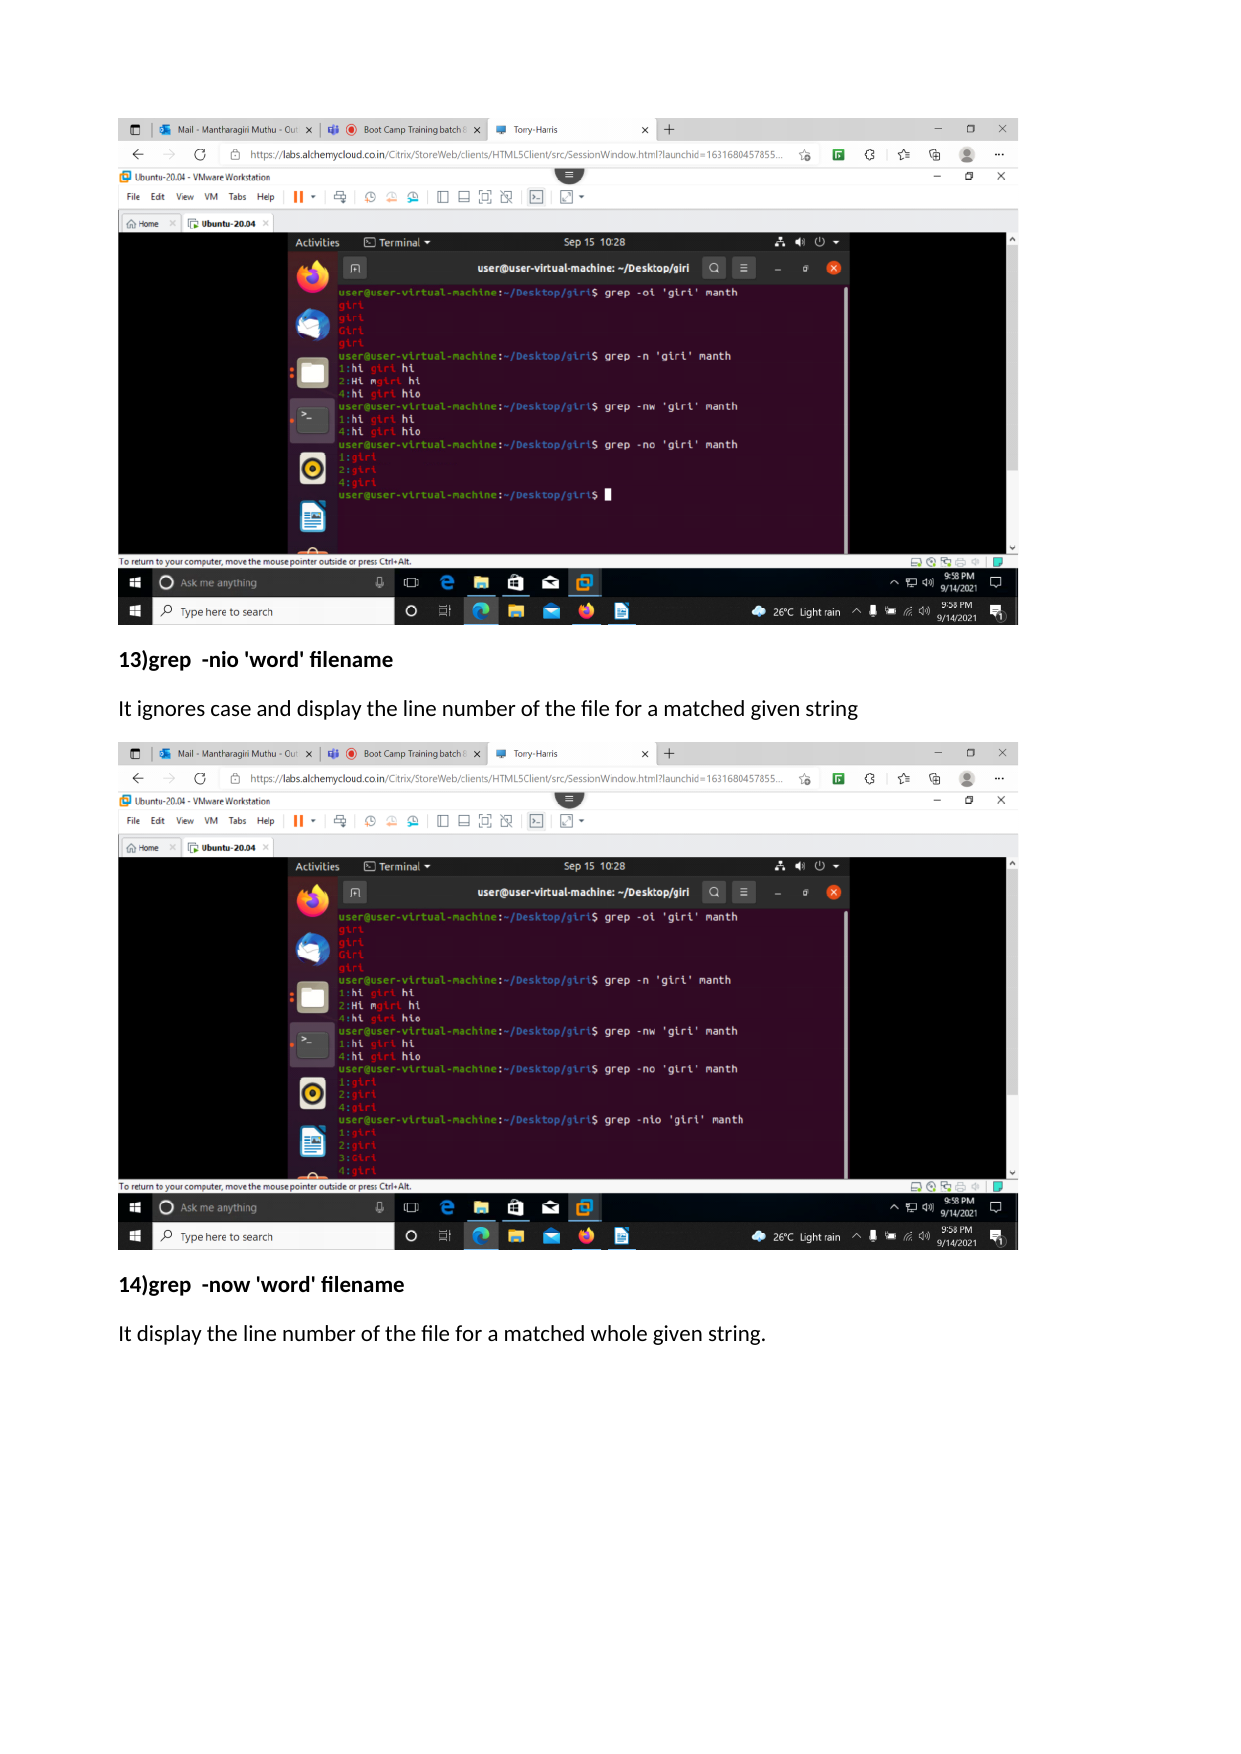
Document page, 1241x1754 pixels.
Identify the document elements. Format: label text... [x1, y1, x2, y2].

text It ignores case and display the line number of the file for a matched given string [118, 694, 1122, 722]
text 14)grep -now 'word' filename [118, 1270, 1122, 1298]
text 13)grep -nio 'word' filename [118, 645, 1122, 673]
text It display the line number of the file for a matched whole given string. [118, 1319, 1122, 1347]
